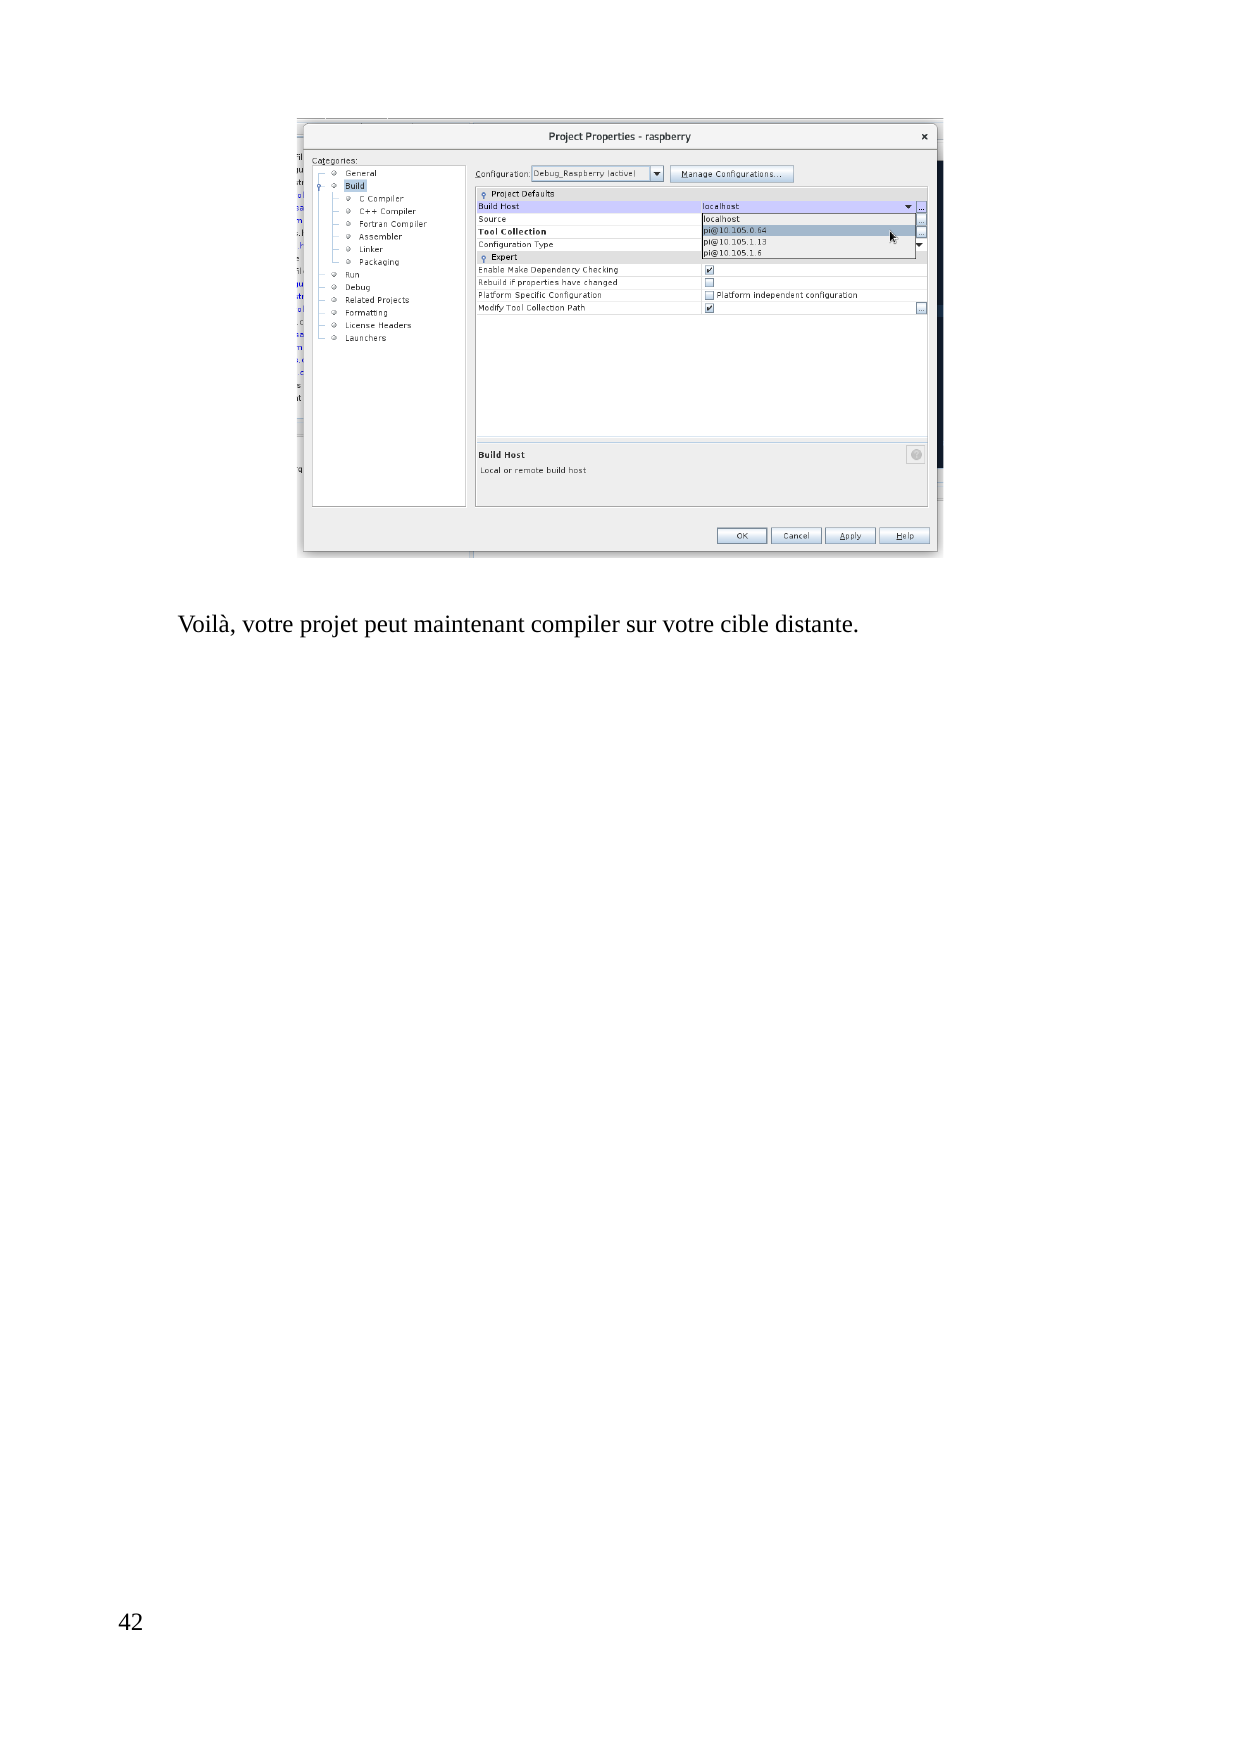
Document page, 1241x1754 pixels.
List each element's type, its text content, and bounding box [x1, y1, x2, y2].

text Voilà, votre projet peut maintenant compiler sur votre cible distante. [118, 609, 1122, 638]
picture [296, 118, 944, 558]
